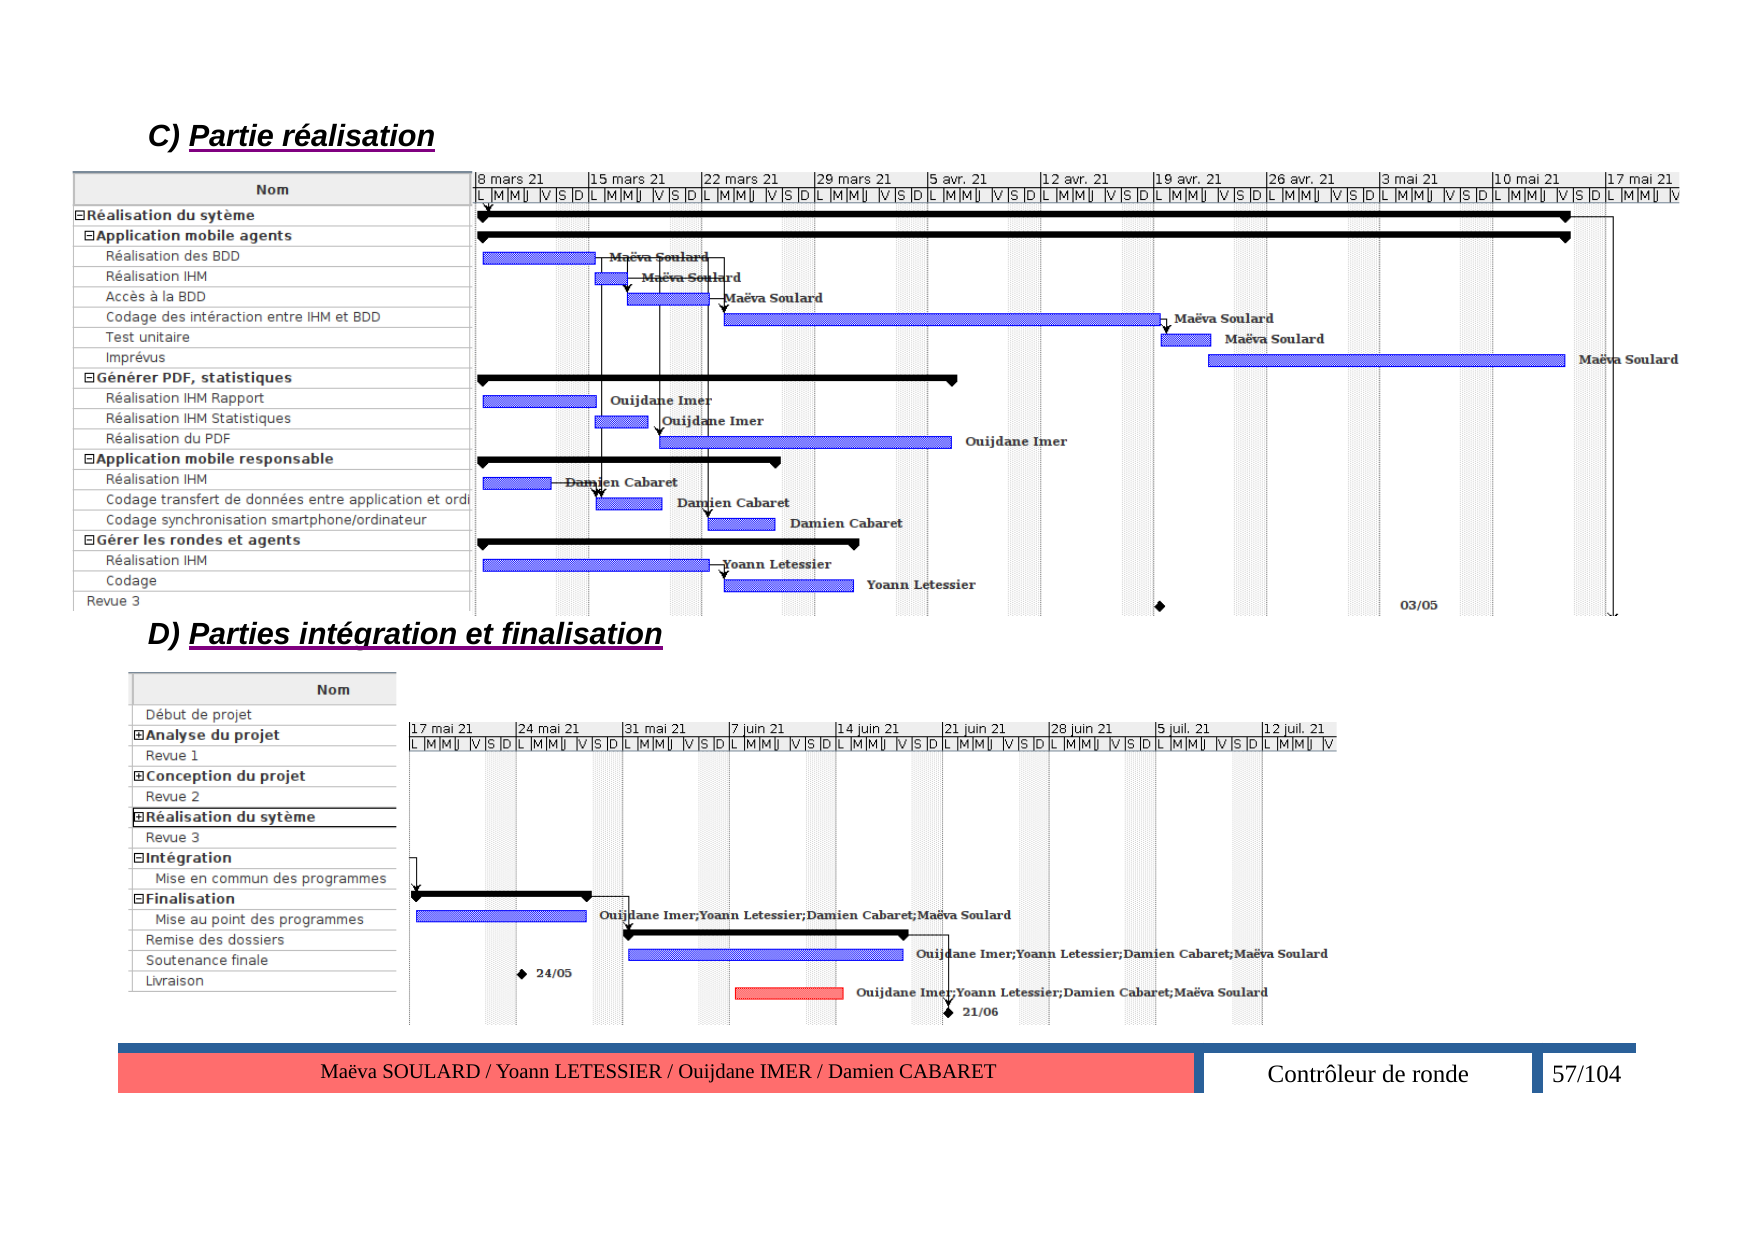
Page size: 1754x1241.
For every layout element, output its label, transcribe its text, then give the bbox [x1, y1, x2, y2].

picture [72, 171, 137, 611]
subtitle Parties intégration et finalisation [118, 183, 1636, 651]
picture [408, 722, 1337, 1025]
picture [472, 171, 1680, 616]
subtitle Partie réalisation [118, 118, 1636, 153]
picture [128, 672, 162, 992]
